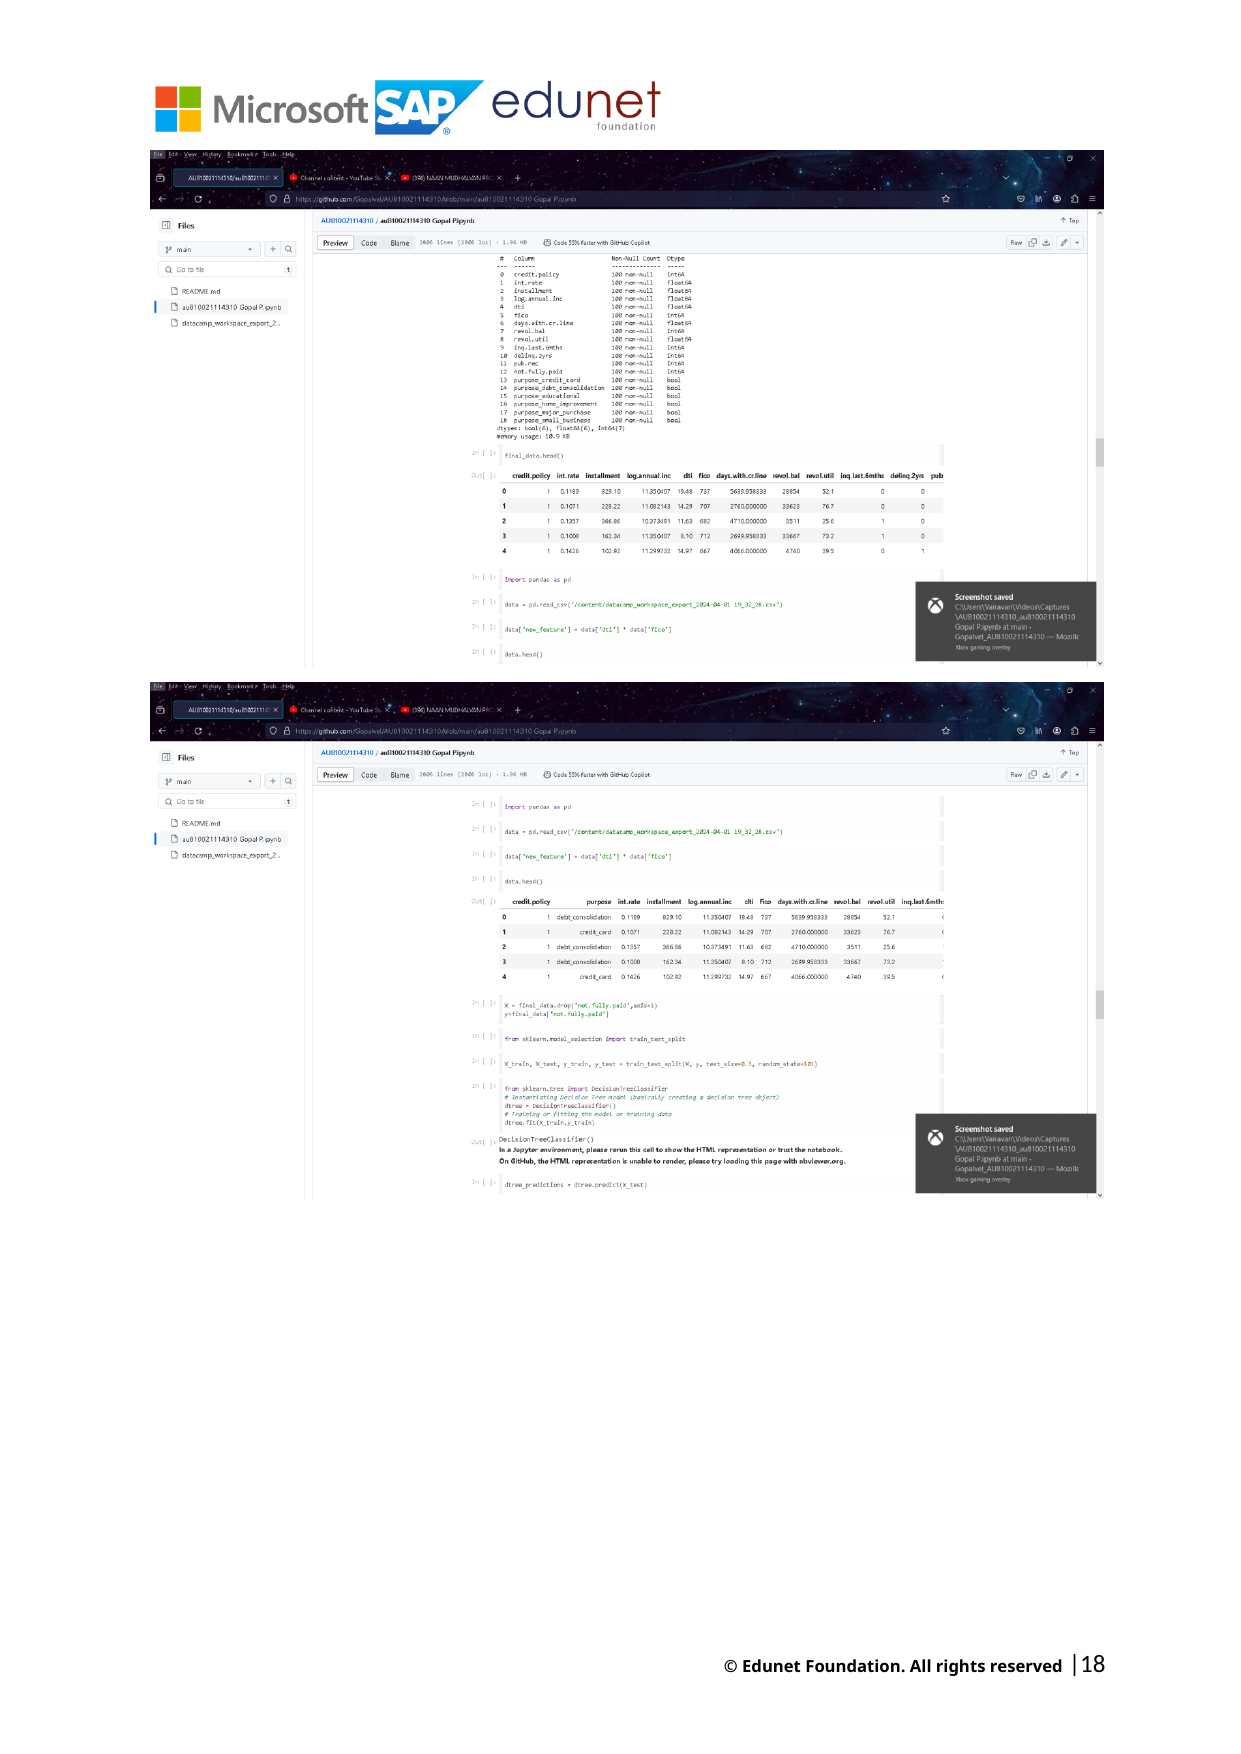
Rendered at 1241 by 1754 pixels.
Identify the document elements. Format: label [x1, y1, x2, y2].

picture [150, 682, 1104, 1199]
picture [150, 75, 668, 136]
picture [150, 150, 1104, 667]
